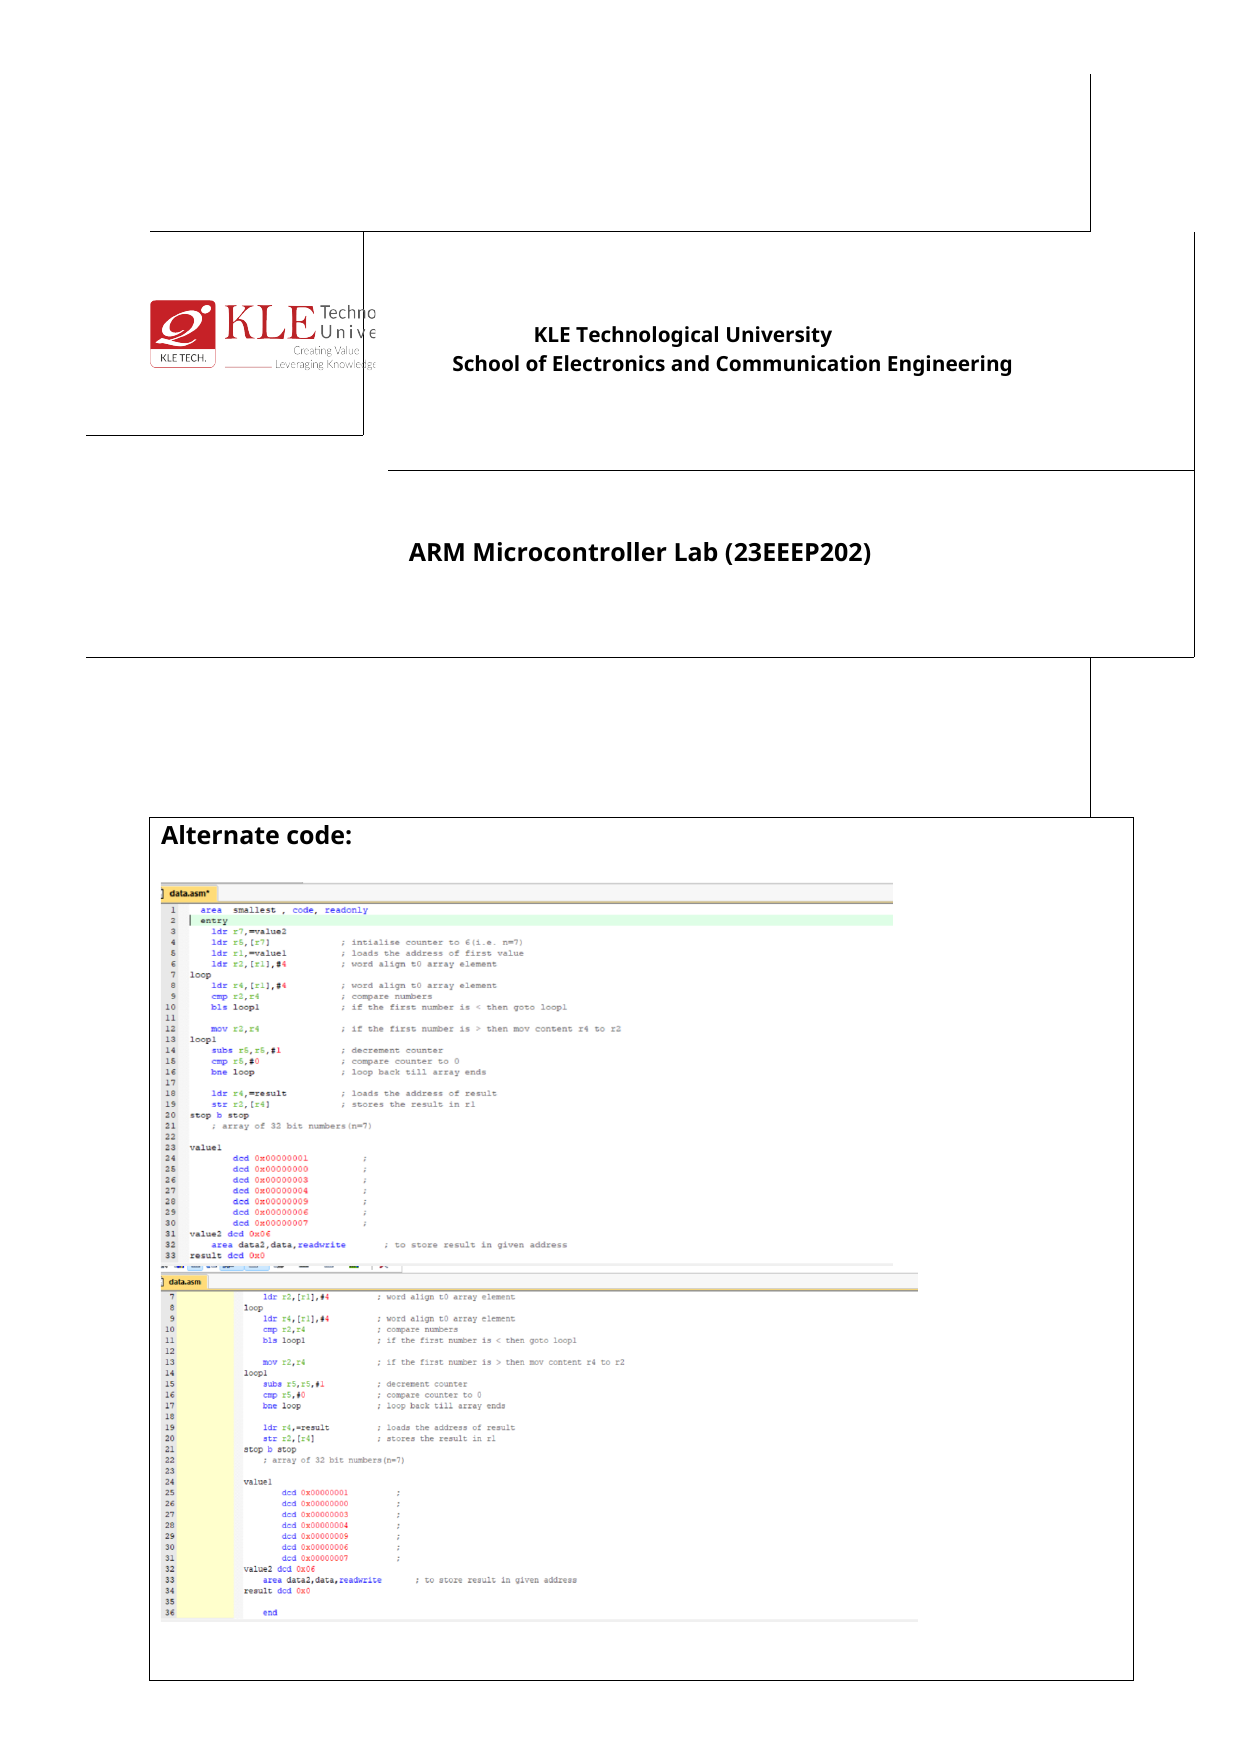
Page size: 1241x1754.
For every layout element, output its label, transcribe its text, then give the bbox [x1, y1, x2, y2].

table_cell Alternate code: [150, 818, 1133, 1680]
